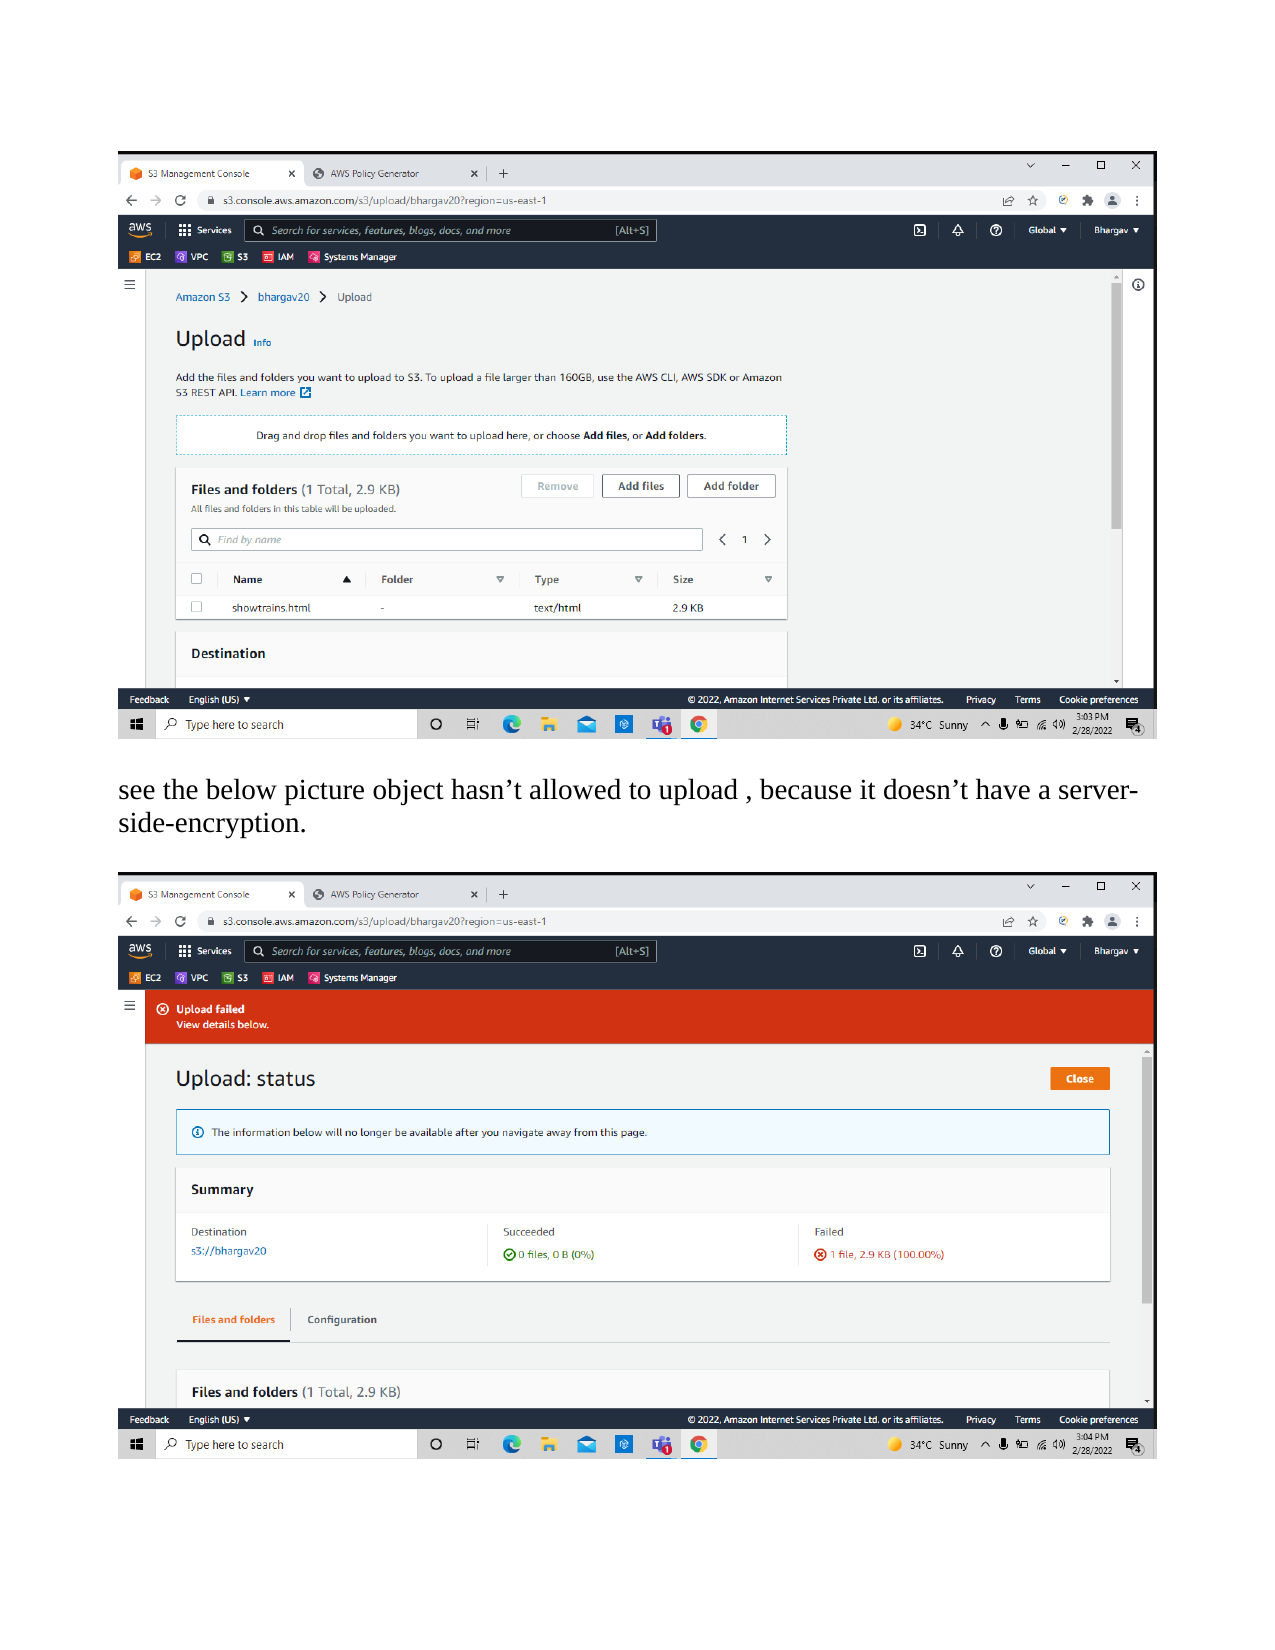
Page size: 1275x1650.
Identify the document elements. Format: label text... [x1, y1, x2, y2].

picture [118, 872, 1157, 1459]
text see the below picture object hasn’t allowed to upload , because it doesn’t have a server-side-encryption. [118, 772, 1157, 839]
picture [118, 151, 1157, 739]
